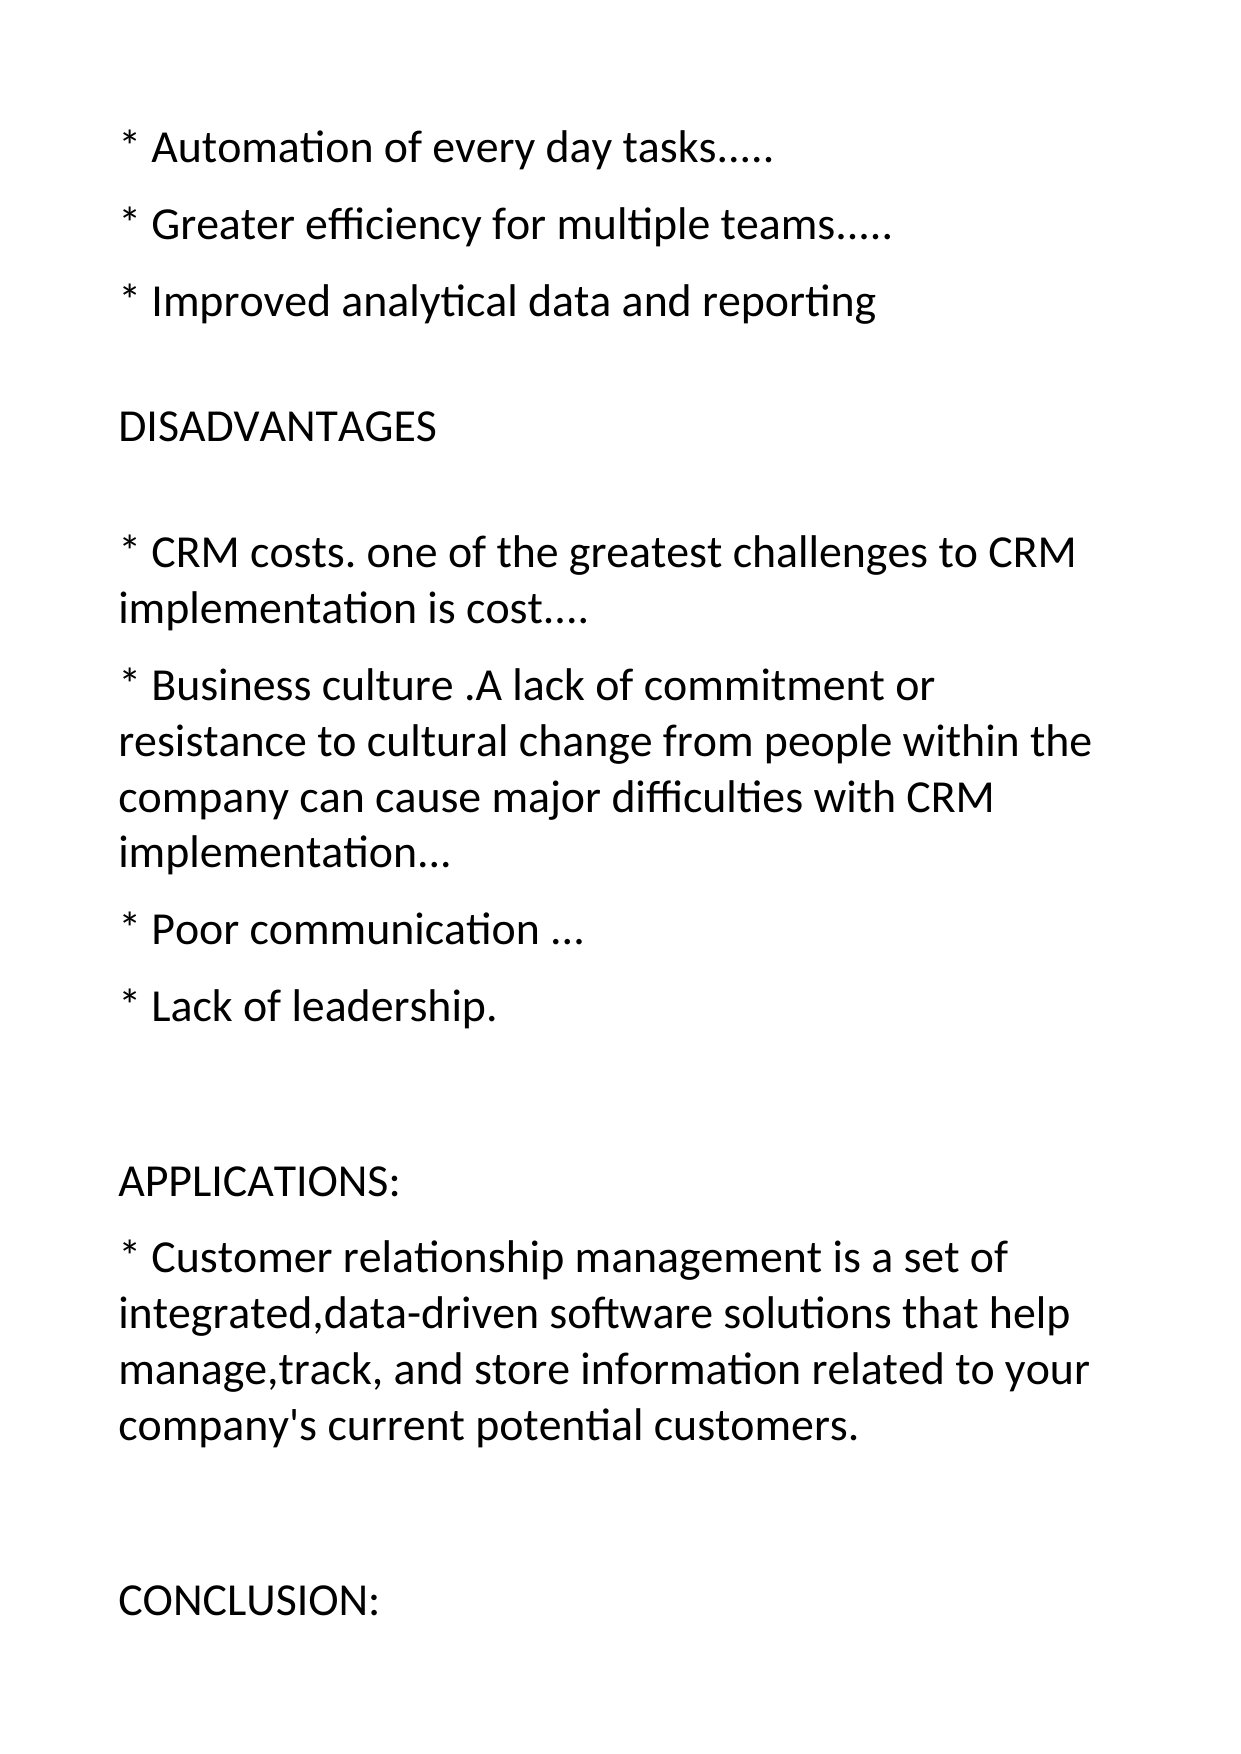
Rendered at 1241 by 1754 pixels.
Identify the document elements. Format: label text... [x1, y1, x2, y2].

text * Automation of every day tasks..... [118, 118, 1122, 174]
text * Customer relationship management is a set of integrated,data-driven software solutions that help manage,track, and store information related to your company's current potential customers. [118, 1228, 1122, 1452]
text * CRM costs. one of the greatest challenges to CRM implementation is cost.... [118, 523, 1122, 635]
text * Poor communication ... [118, 900, 1122, 956]
text CONCLUSION: [118, 1571, 1122, 1626]
text * Lack of leadership. [118, 977, 1122, 1033]
text APPLICATIONS: [118, 1151, 1122, 1207]
text * Business culture .A lack of commitment or resistance to cultural change from people within the company can cause major difficulties with CRM implementation... [118, 656, 1122, 879]
text * Improved analytical data and reporting [118, 272, 1122, 328]
text * Greater efficiency for multiple teams..... [118, 195, 1122, 251]
text DISADVANTAGES [118, 397, 1122, 453]
